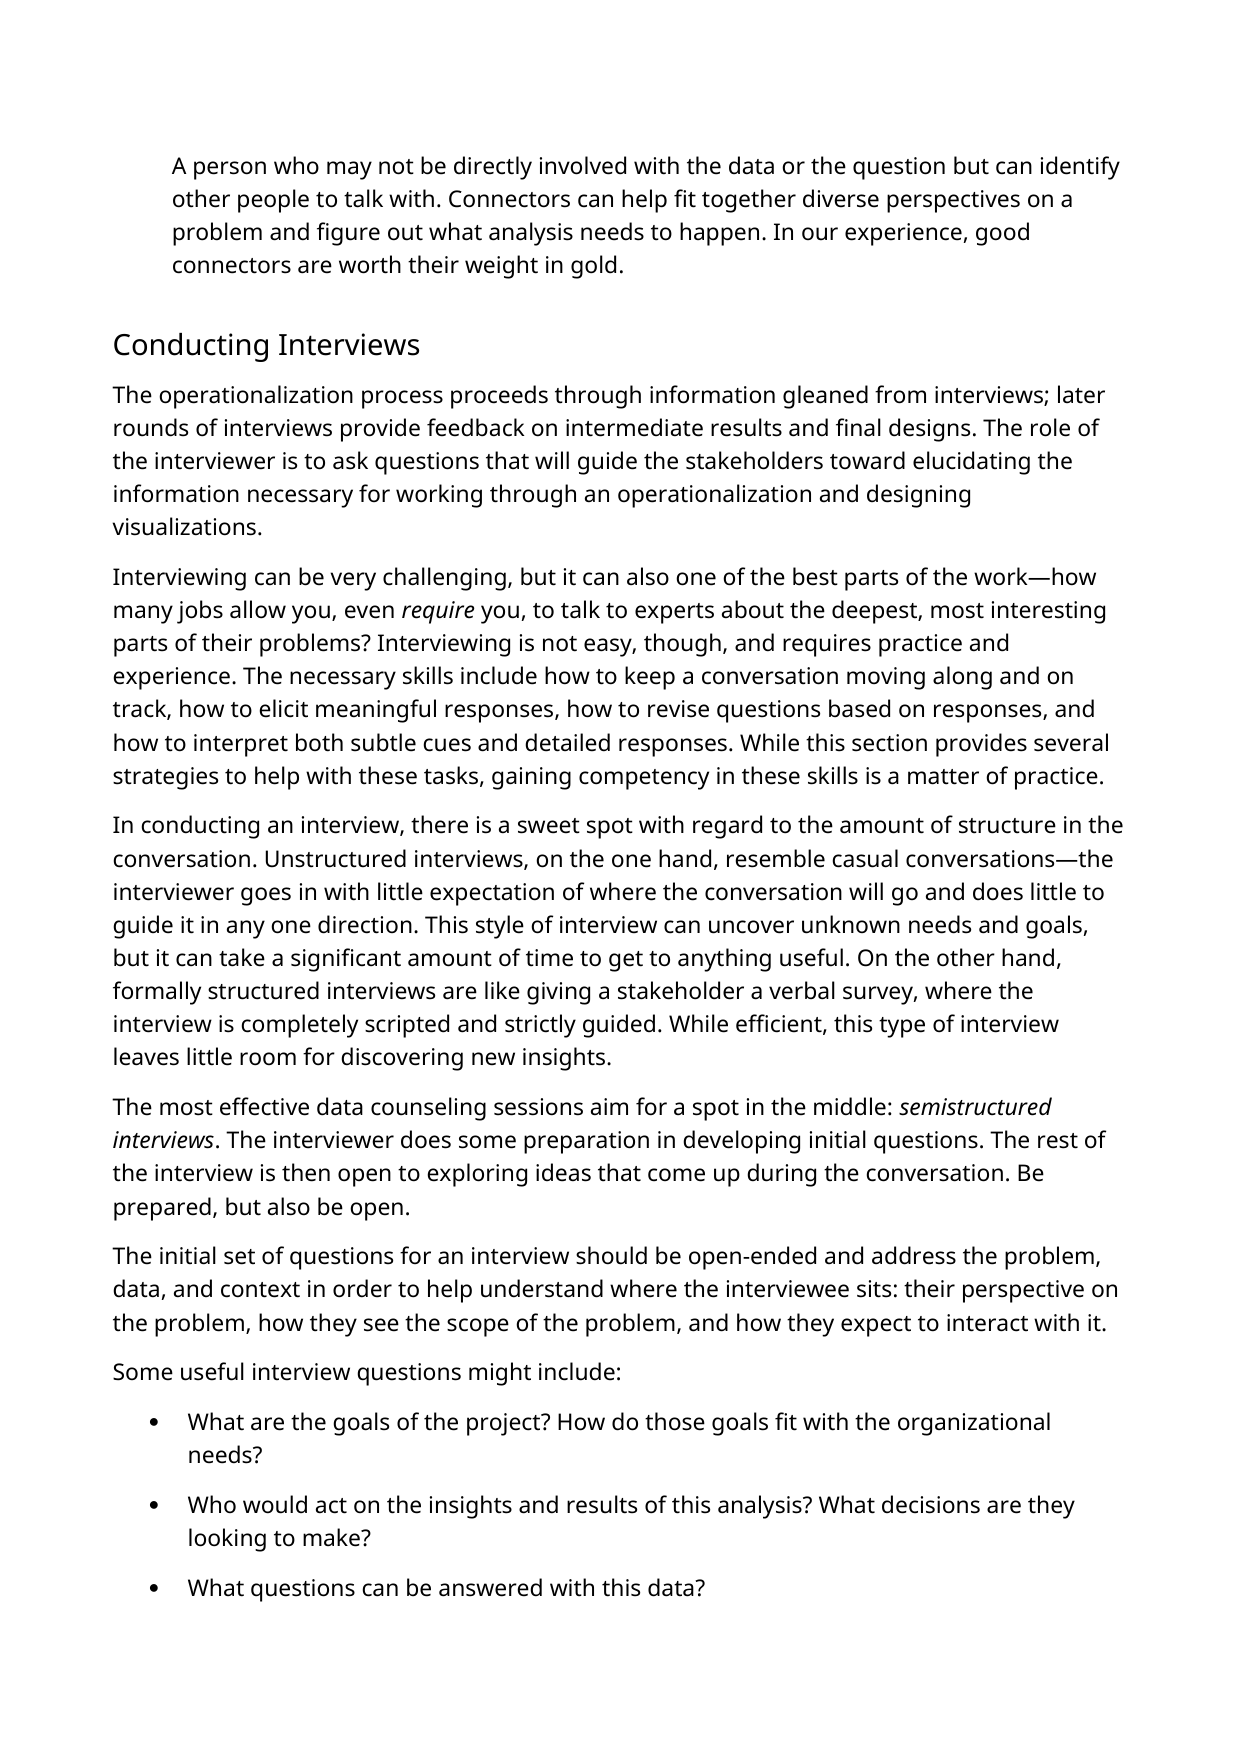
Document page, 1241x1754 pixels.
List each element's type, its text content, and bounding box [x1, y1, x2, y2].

text The initial set of questions for an interview should be open-ended and address the problem, data, and context in order to help understand where the interviewee sits: their perspective on the problem, how they see the scope of the problem, and how they expect to interact with it. [112, 1240, 1128, 1338]
list Who would act on the insights and results of this analysis? What decisions are they looking to make? [150, 1489, 1128, 1553]
list What are the goals of the project? How do those goals fit with the organizational needs? [150, 1406, 1128, 1471]
text A person who may not be directly involved with the data or the question but can identify other people to talk with. Connectors can help fit together diverse perspectives on a problem and figure out what analysis needs to happen. In our experience, good connectors are worth their weight in gold. [172, 150, 1128, 281]
subtitle Conducting Interviews [112, 324, 1128, 364]
text Some useful interview questions might include: [112, 1356, 1128, 1388]
text Interviewing can be very challenging, but it can also one of the best parts of the work—how many jobs allow you, even require you, to talk to experts about the deepest, most interesting parts of their problems? Interviewing is not easy, though, and requires practice and experience. The necessary skills include how to keep a conversation moving along and on track, how to elicit meaningful responses, how to revise questions based on responses, and how to interpret both subtle cues and detailed responses. While this section provides several strategies to help with these tasks, gaining competency in these skills is a matter of practice. [112, 561, 1128, 791]
text The operationalization process proceeds through information gleaned from interviews; later rounds of interviews provide feedback on intermediate results and final designs. The role of the interviewer is to ask questions that will guide the stakeholders toward elucidating the information necessary for working through an operationalization and designing visualizations. [112, 379, 1128, 542]
text The most effective data counseling sessions aim for a spot in the middle: semistructured interviews. The interviewer does some preparation in developing initial questions. The rest of the interview is then open to exploring ideas that come up during the conversation. Be prepared, but also be open. [112, 1091, 1128, 1222]
list What questions can be answered with this data? [150, 1572, 1128, 1603]
text In conducting an interview, there is a sweet spot with regard to the amount of structure in the conversation. Unstructured interviews, on the one hand, resemble casual conversations—the interviewer goes in with little expectation of where the conversation will go and does little to guide it in any one direction. This style of interview can uncover unknown needs and goals, but it can take a significant amount of time to get to anything useful. On the other hand, formally structured interviews are like giving a stakeholder a verbal survey, where the interview is completely scripted and strictly guided. While efficient, this type of interview leaves little room for discovering new insights. [112, 809, 1128, 1073]
